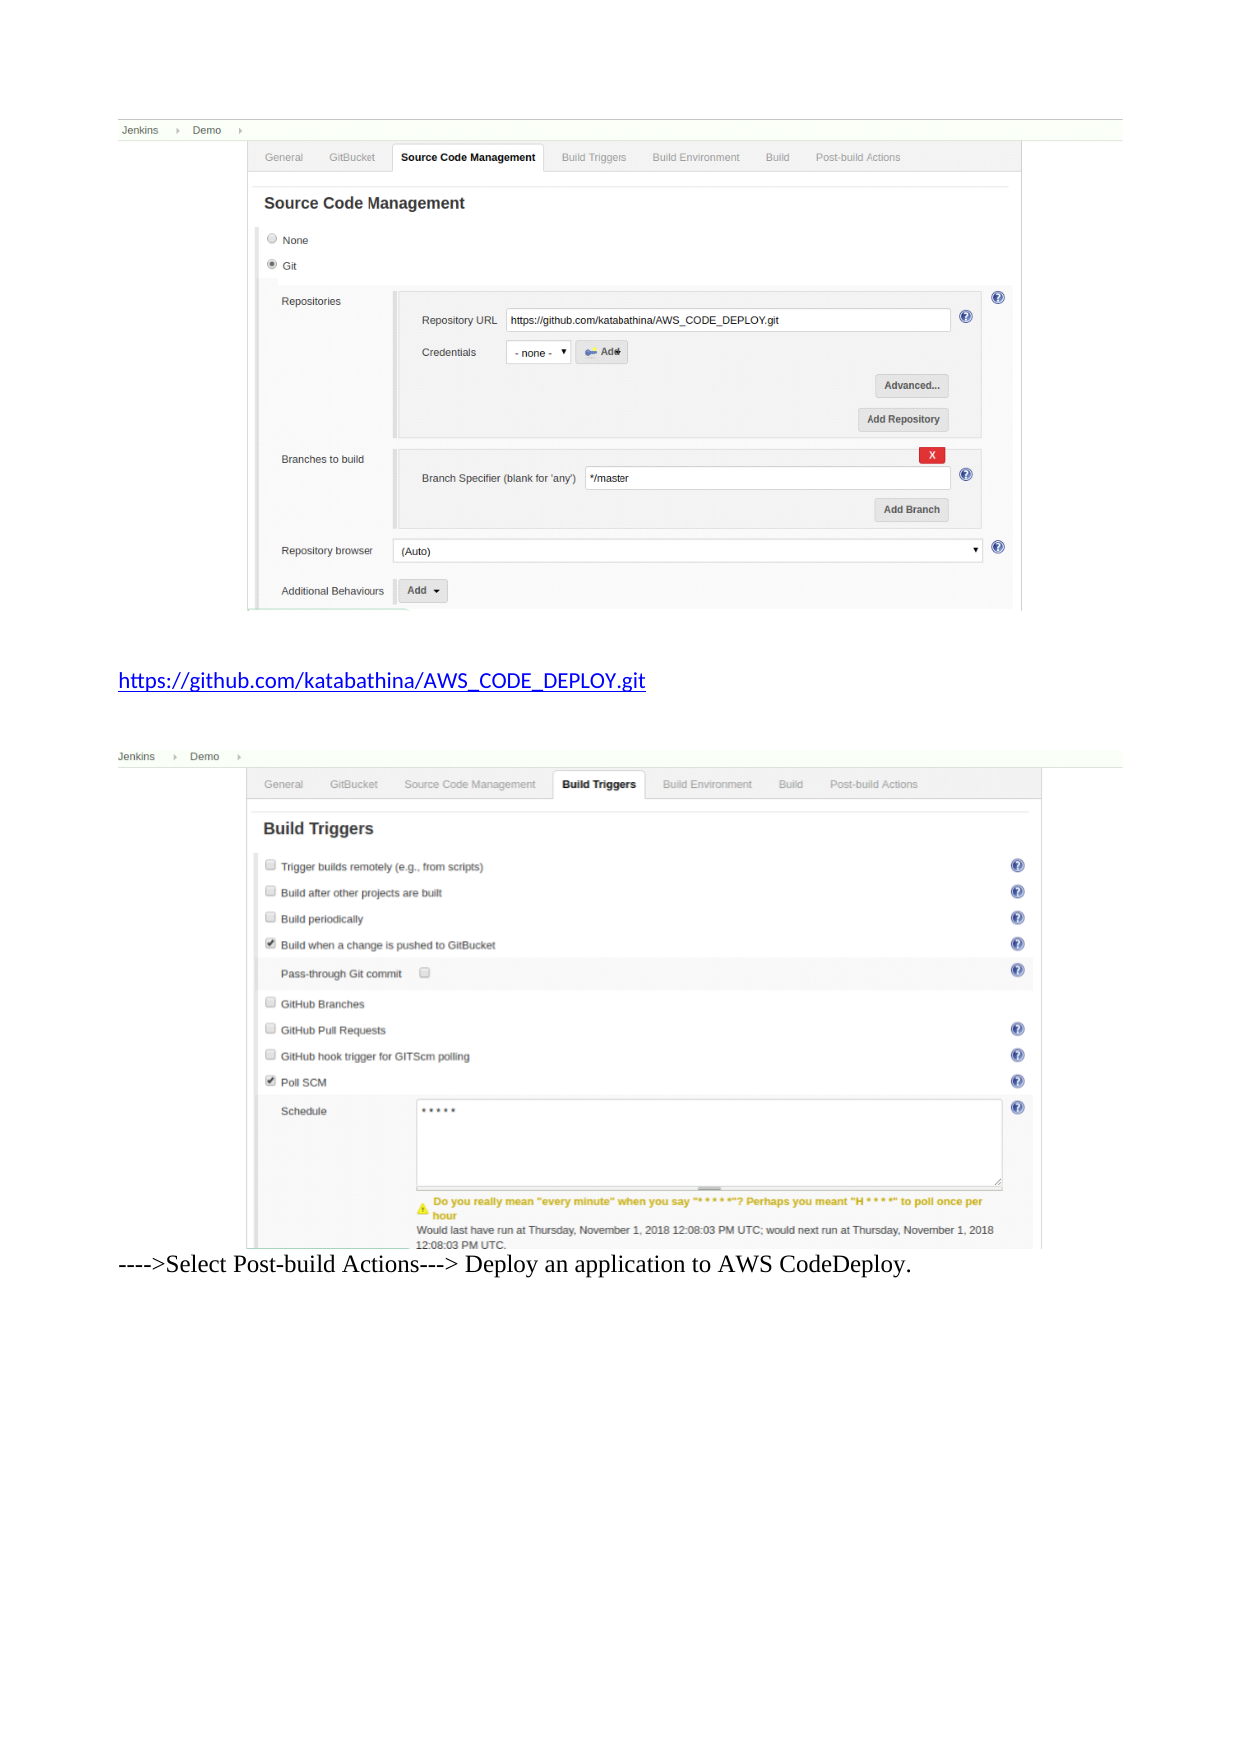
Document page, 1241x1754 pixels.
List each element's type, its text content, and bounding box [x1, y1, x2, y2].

text ---->Select Post-build Actions---> Deploy an application to AWS CodeDeploy. [118, 1249, 1122, 1278]
text https://github.com/katabathina/AWS_CODE_DEPLOY.git [118, 666, 1122, 694]
